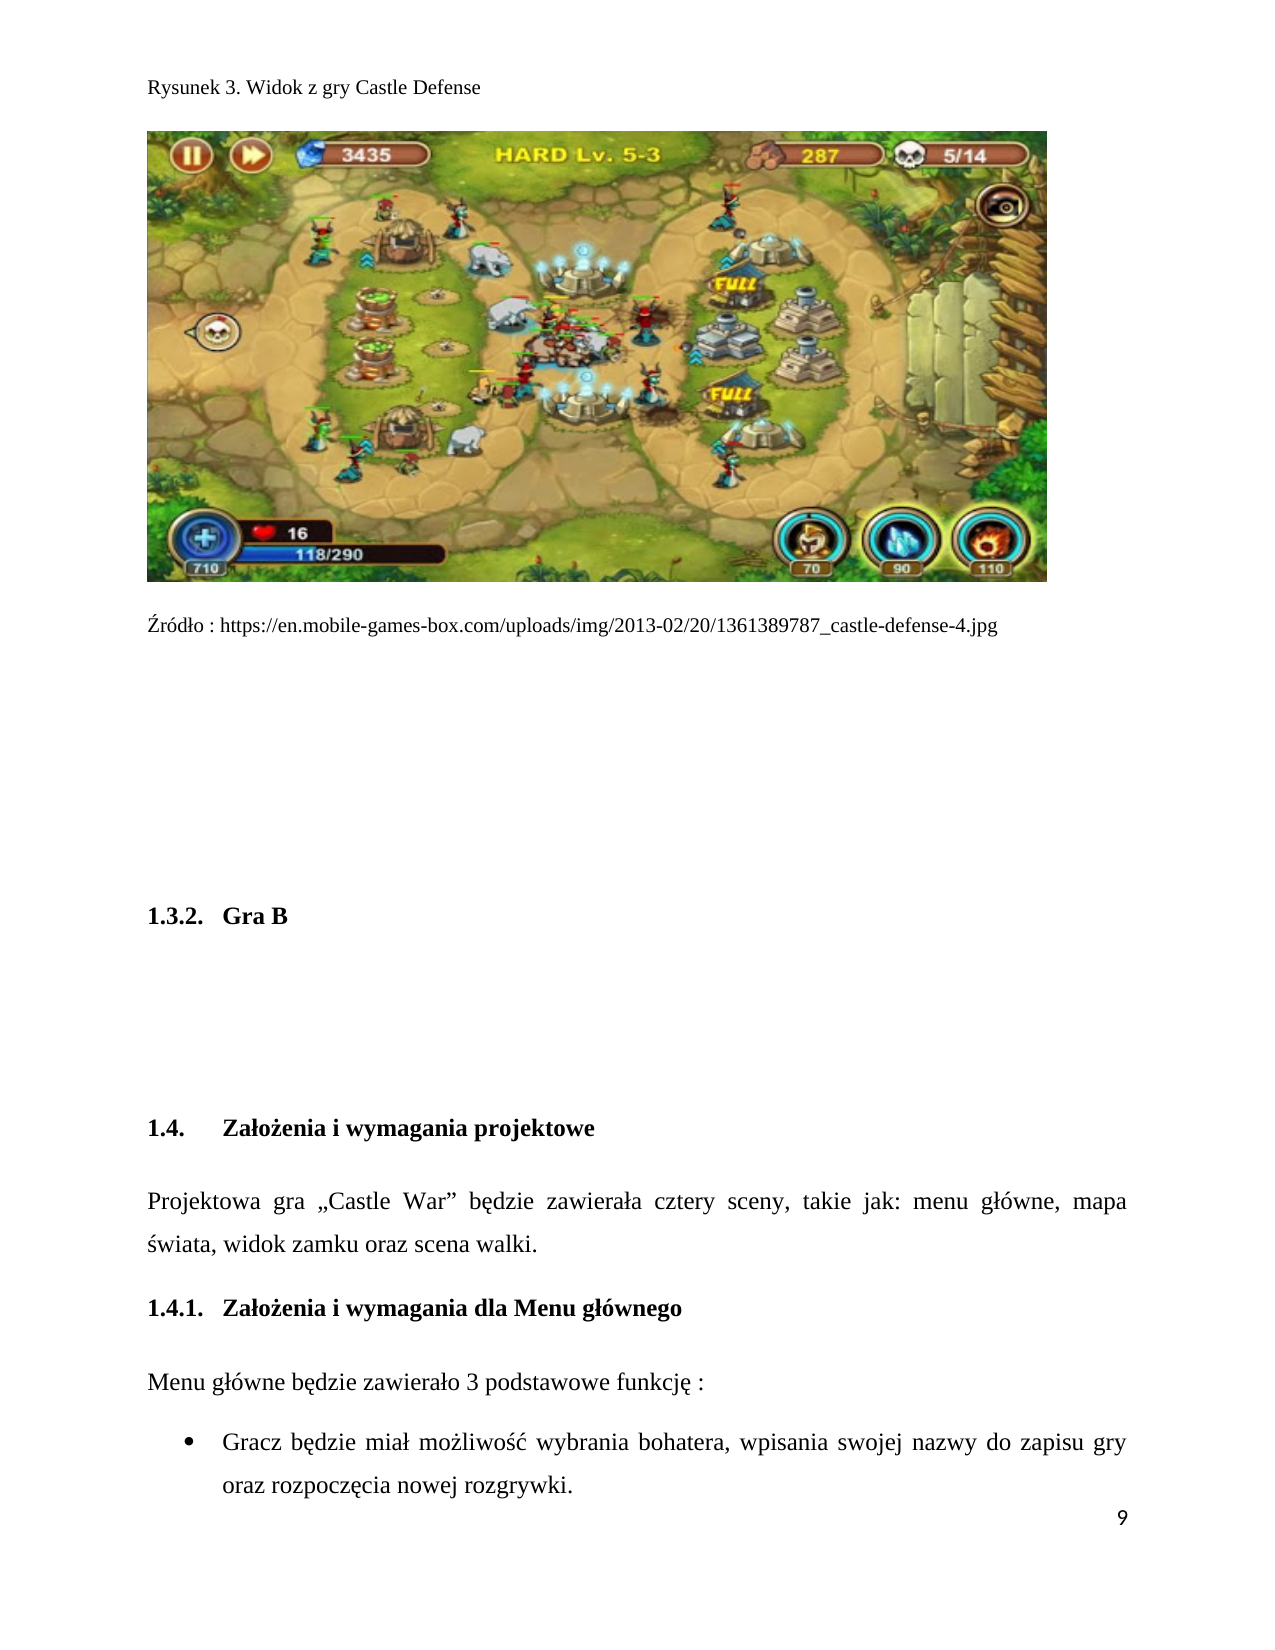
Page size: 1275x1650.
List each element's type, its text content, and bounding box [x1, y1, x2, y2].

list Założenia i wymagania projektowe [147, 1113, 1128, 1142]
list Gra B [147, 901, 1128, 929]
text Projektowa gra „Castle War” będzie zawierała cztery sceny, takie jak: menu główne, mapa świata, widok zamku oraz scena walki. [147, 1186, 1128, 1258]
text Rysunek 3. Widok z gry Castle Defense [147, 75, 1128, 99]
text Źródło : https://en.mobile-games-box.com/uploads/img/2013-02/20/1361389787_castle-defense-4.jpg [147, 612, 1128, 637]
text Menu główne będzie zawierało 3 podstawowe funkcję : [147, 1367, 1128, 1396]
list Założenia i wymagania dla Menu głównego [147, 1293, 1128, 1322]
list Gracz będzie miał możliwość wybrania bohatera, wpisania swojej nazwy do zapisu gry oraz rozpoczęcia nowej rozgrywki. [184, 1427, 1128, 1499]
